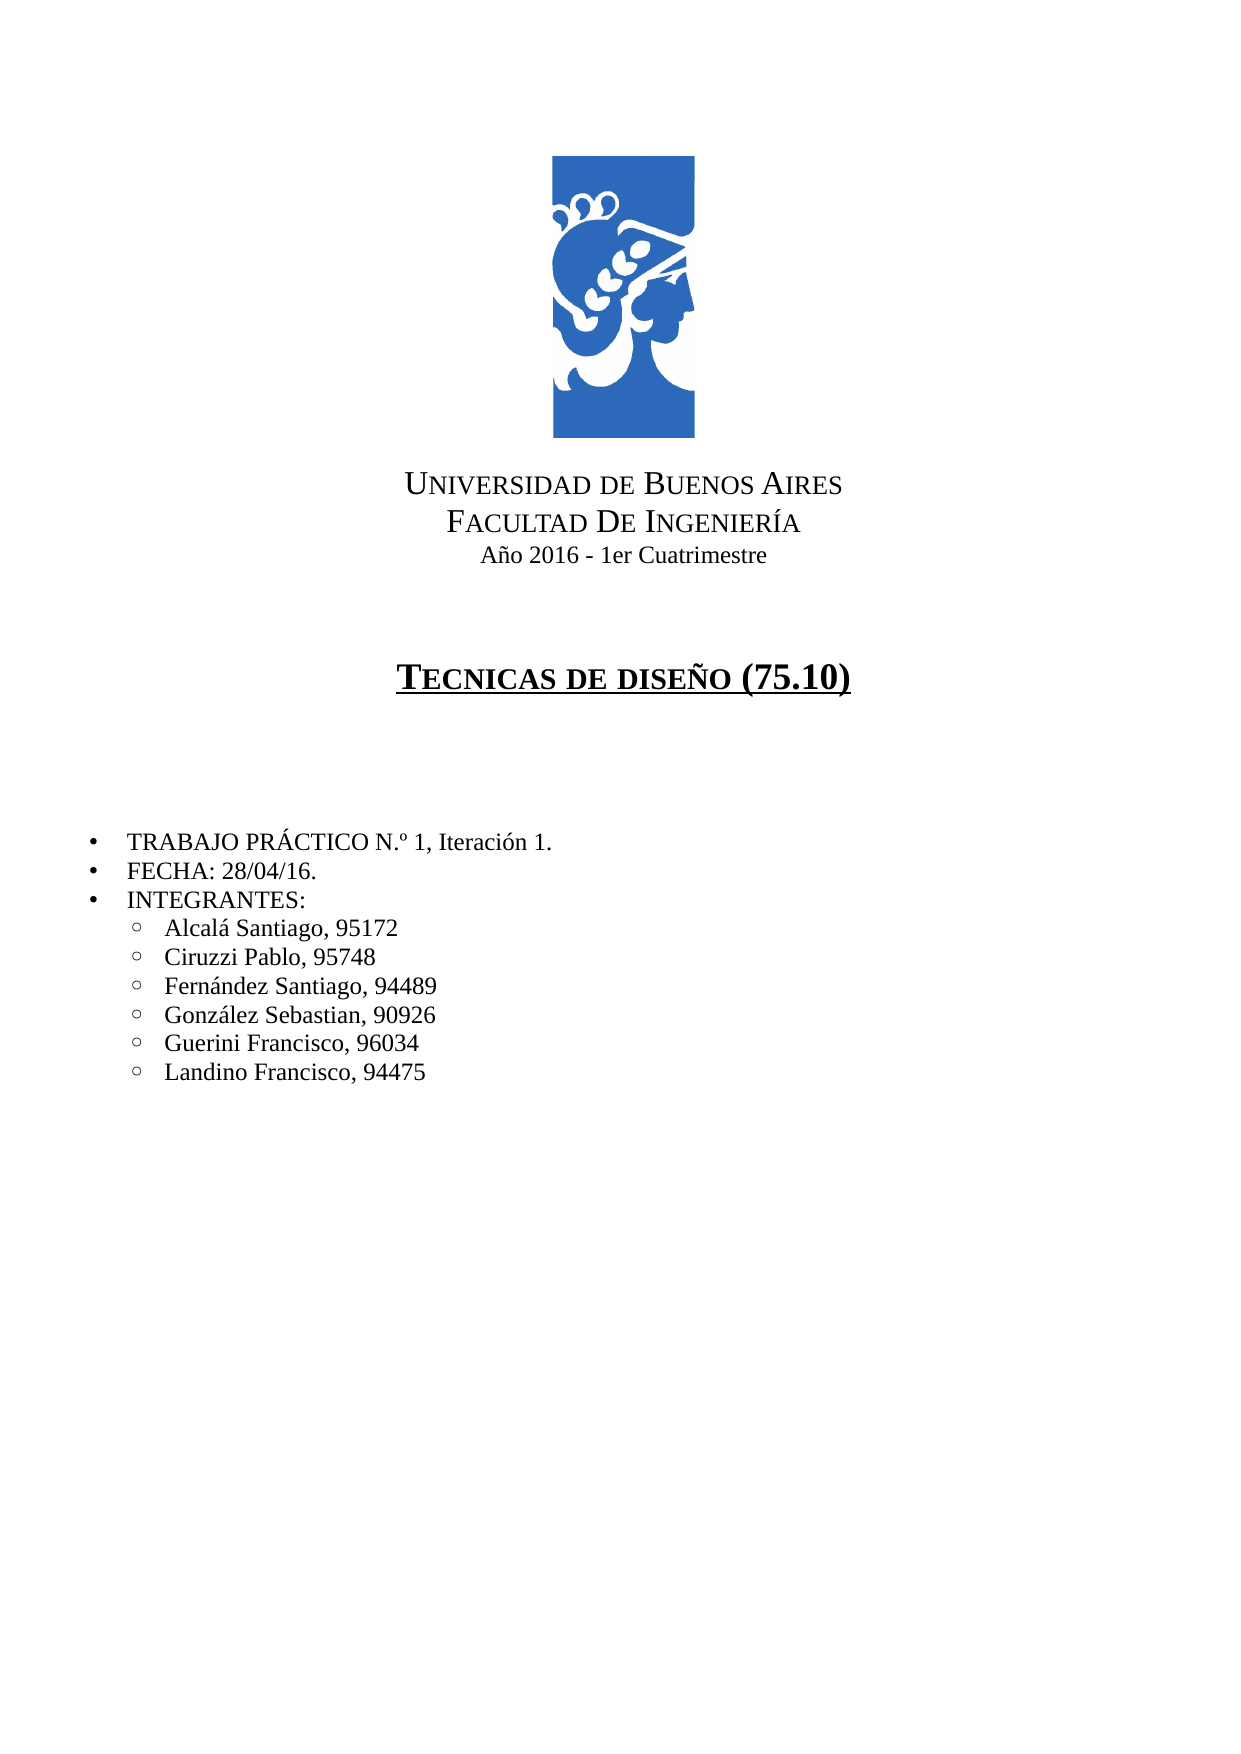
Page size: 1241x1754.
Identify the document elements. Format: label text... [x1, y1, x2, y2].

text Año 2016 - 1er Cuatrimestre [52, 540, 1195, 568]
list Ciruzzi Pablo, 95748 [127, 942, 1195, 971]
list González Sebastian, 90926 [127, 1000, 1195, 1028]
picture [552, 156, 695, 438]
text Tecnicas de diseño (75.10) [52, 655, 1195, 698]
list Guerini Francisco, 96034 [127, 1028, 1195, 1057]
list Landino Francisco, 94475 [127, 1057, 1195, 1086]
list TRABAJO PRÁCTICO N.º 1, Iteración 1. [89, 827, 1195, 856]
list FECHA: 28/04/16. [89, 856, 1195, 885]
list Alcalá Santiago, 95172 [127, 913, 1195, 942]
list INTEGRANTES: [89, 885, 1195, 913]
text Universidad de Buenos Aires [52, 463, 1195, 501]
list Fernández Santiago, 94489 [127, 971, 1195, 1000]
text Facultad De Ingeniería [52, 501, 1195, 540]
